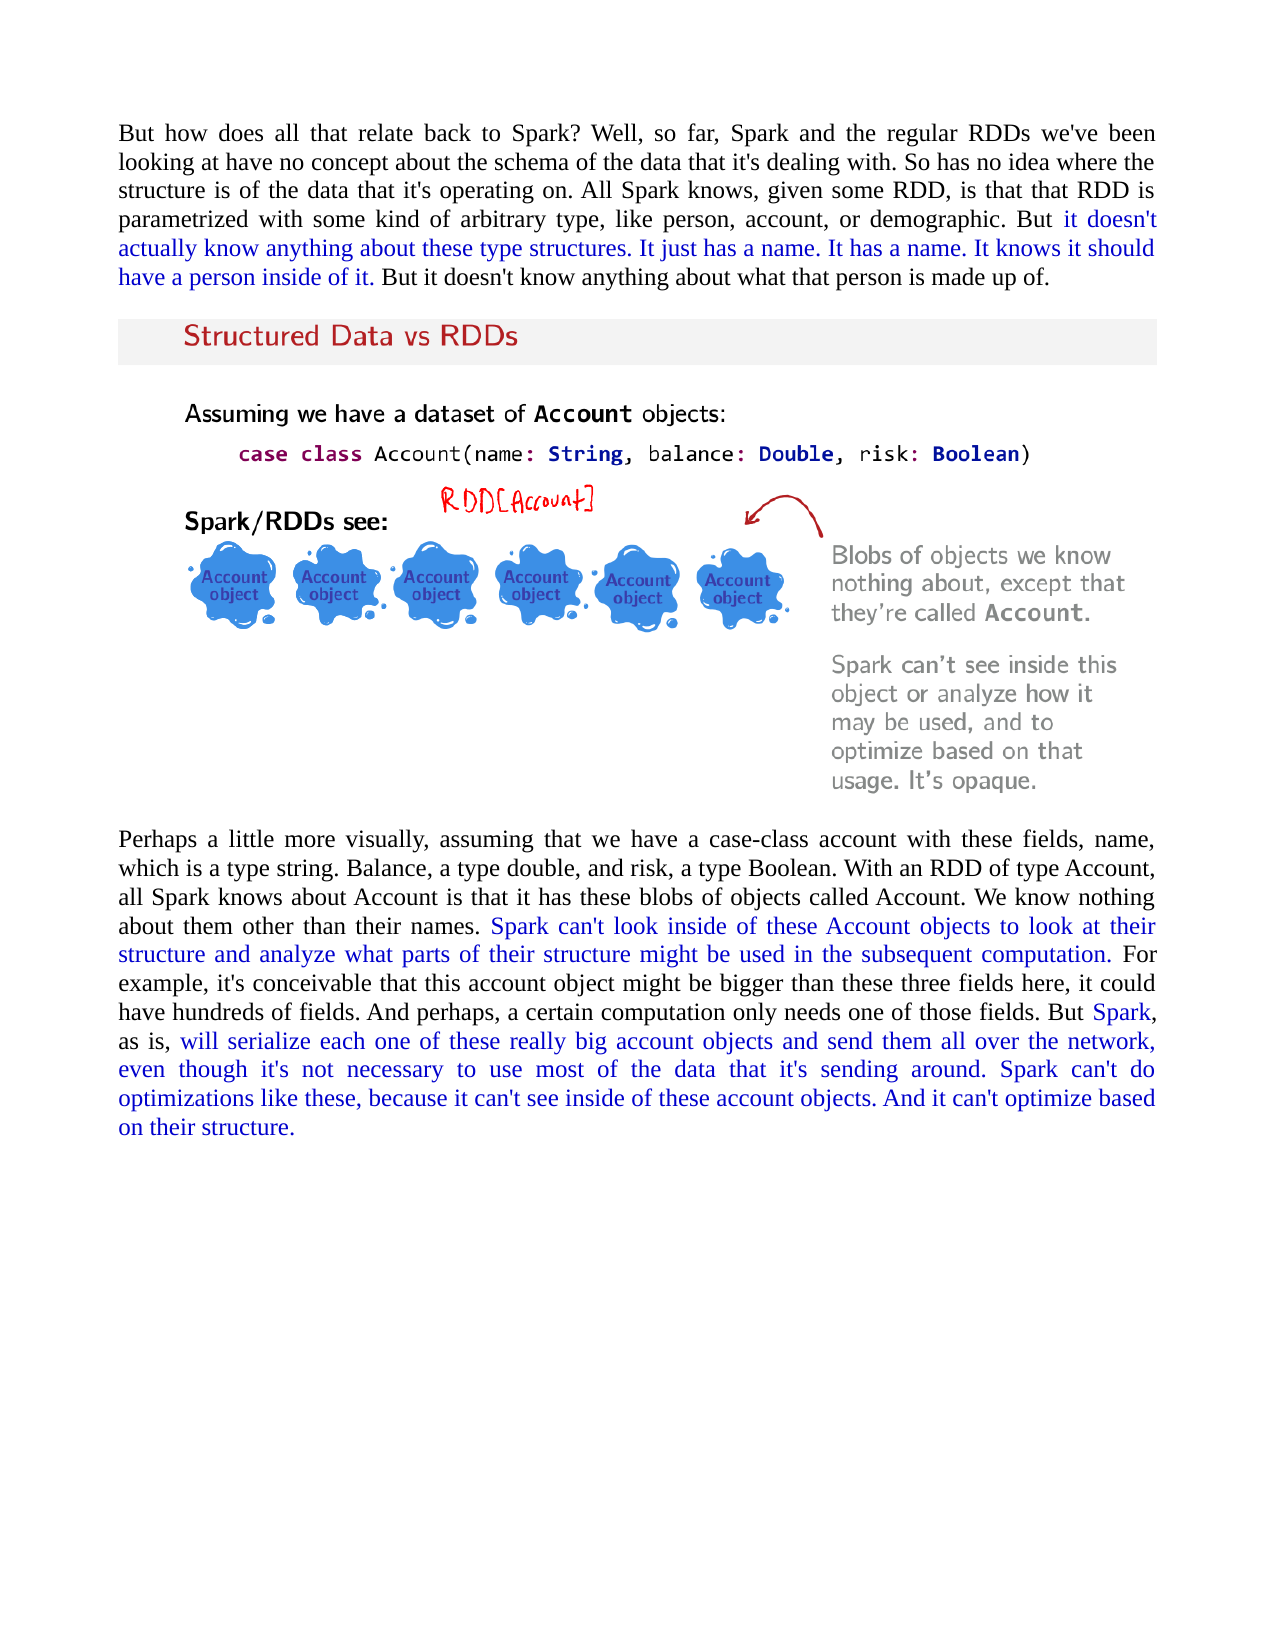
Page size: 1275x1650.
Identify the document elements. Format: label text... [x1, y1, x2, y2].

picture [118, 319, 1157, 796]
text Perhaps a little more visually, assuming that we have a case-class account with these fields, name, which is a type string. Balance, a type double, and risk, a type Boolean. With an RDD of type Account, all Spark knows about Account is that it has these blobs of objects called Account. We know nothing about them other than their names. Spark can't look inside of these Account objects to look at their structure and analyze what parts of their structure might be used in the subsequent computation. For example, it's conceivable that this account object might be bigger than these three fields here, it could have hundreds of fields. And perhaps, a certain computation only needs one of those fields. But Spark, as is, will serialize each one of these really big account objects and send them all over the network, even though it's not necessary to use most of the data that it's sending around. Spark can't do optimizations like these, because it can't see inside of these account objects. And it can't optimize based on their structure. [118, 824, 1157, 1141]
text But how does all that relate back to Spark? Well, so far, Spark and the regular RDDs we've been looking at have no concept about the schema of the data that it's dealing with. So has no idea where the structure is of the data that it's operating on. All Spark knows, given some RDD, is that that RDD is parametrized with some kind of arbitrary type, like person, account, or demographic. But it doesn't actually know anything about these type structures. It just has a name. It has a name. It knows it should have a person inside of it. But it doesn't know anything about what that person is made up of. [118, 118, 1157, 291]
